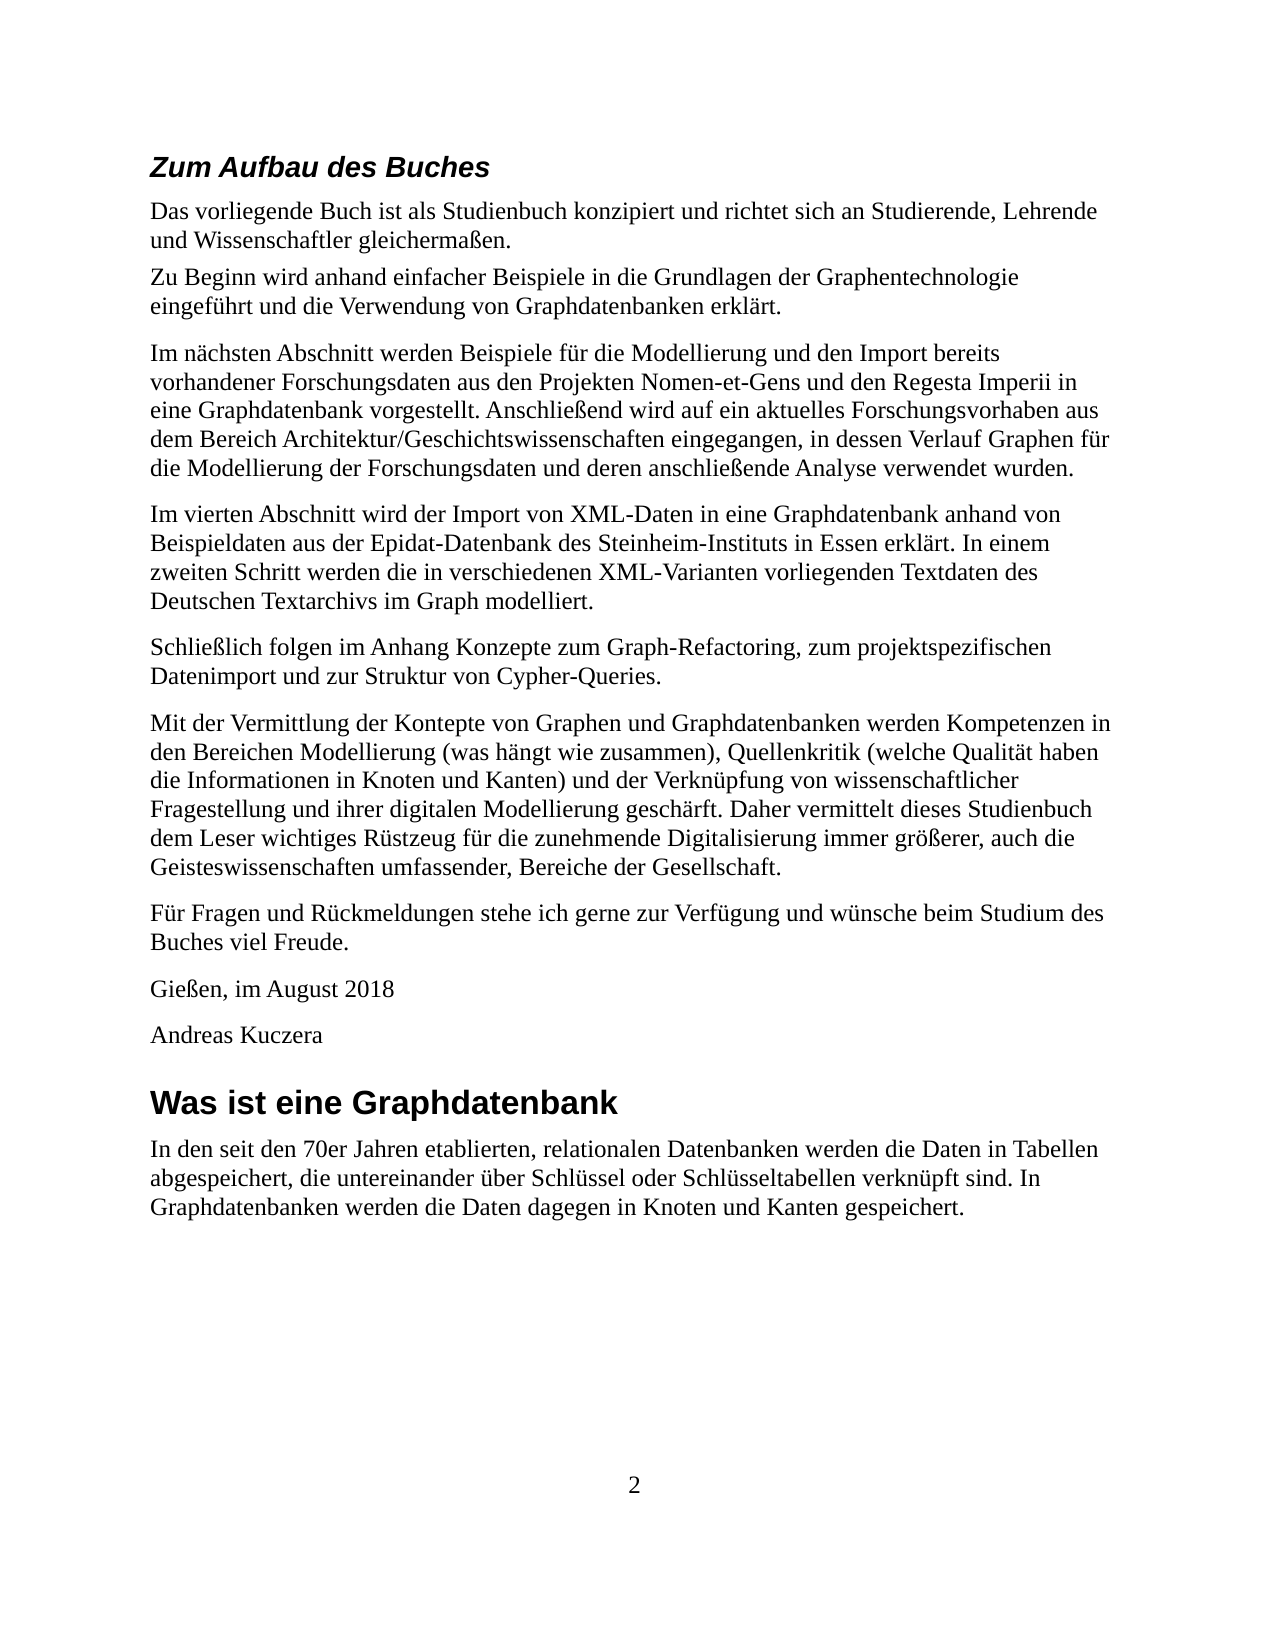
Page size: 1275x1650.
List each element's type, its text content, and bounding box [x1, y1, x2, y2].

text Das vorliegende Buch ist als Studienbuch konzipiert und richtet sich an Studierende, Lehrende und Wissenschaftler gleichermaßen. [150, 196, 1125, 253]
text Zu Beginn wird anhand einfacher Beispiele in die Grundlagen der Graphentechnologie eingeführt und die Verwendung von Graphdatenbanken erklärt. [150, 262, 1125, 320]
text Mit der Vermittlung der Kontepte von Graphen und Graphdatenbanken werden Kompetenzen in den Bereichen Modellierung (was hängt wie zusammen), Quellenkritik (welche Qualität haben die Informationen in Knoten und Kanten) und der Verknüpfung von wissenschaftlicher Fragestellung und ihrer digitalen Modellierung geschärft. Daher vermittelt dieses Studienbuch dem Leser wichtiges Rüstzeug für die zunehmende Digitalisierung immer größerer, auch die Geisteswissenschaften umfassender, Bereiche der Gesellschaft. [150, 708, 1125, 880]
text Schließlich folgen im Anhang Konzepte zum Graph-Refactoring, zum projektspezifischen Datenimport und zur Struktur von Cypher-Queries. [150, 632, 1125, 690]
text Andreas Kuczera [150, 1020, 1125, 1049]
text Gießen, im August 2018 [150, 974, 1125, 1002]
subtitle Zum Aufbau des Buches [150, 150, 1125, 183]
text Im vierten Abschnitt wird der Import von XML-Daten in eine Graphdatenbank anhand von Beispieldaten aus der Epidat-Datenbank des Steinheim-Instituts in Essen erklärt. In einem zweiten Schritt werden die in verschiedenen XML-Varianten vorliegenden Textdaten des Deutschen Textarchivs im Graph modelliert. [150, 499, 1125, 614]
text In den seit den 70er Jahren etablierten, relationalen Datenbanken werden die Daten in Tabellen abgespeichert, die untereinander über Schlüssel oder Schlüsseltabellen verknüpft sind. In Graphdatenbanken werden die Daten dagegen in Knoten und Kanten gespeichert. [150, 1134, 1125, 1221]
text Im nächsten Abschnitt werden Beispiele für die Modellierung und den Import bereits vorhandener Forschungsdaten aus den Projekten Nomen-et-Gens und den Regesta Imperii in eine Graphdatenbank vorgestellt. Anschließend wird auf ein aktuelles Forschungsvorhaben aus dem Bereich Architektur/Geschichtswissenschaften eingegangen, in dessen Verlauf Graphen für die Modellierung der Forschungsdaten und deren anschließende Analyse verwendet wurden. [150, 338, 1125, 482]
subtitle Was ist eine Graphdatenbank [150, 1083, 1125, 1122]
text Für Fragen und Rückmeldungen stehe ich gerne zur Verfügung und wünsche beim Studium des Buches viel Freude. [150, 898, 1125, 956]
